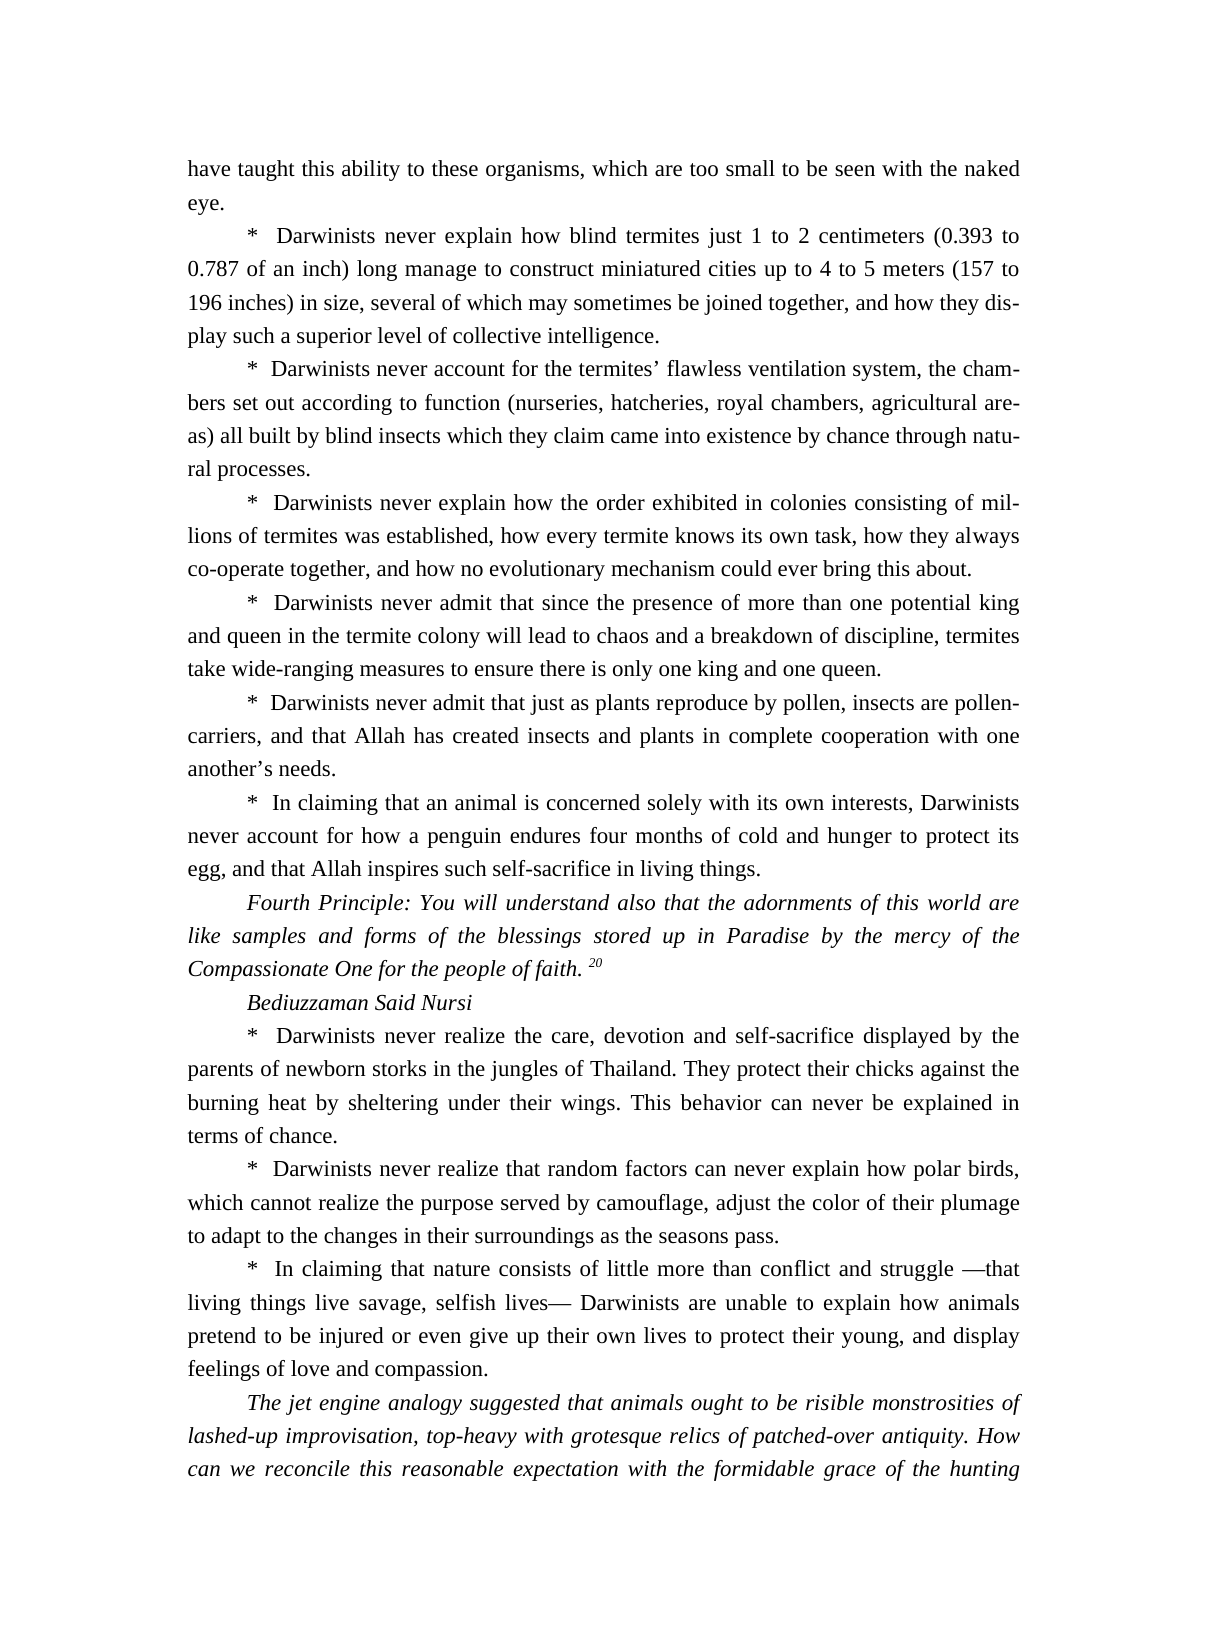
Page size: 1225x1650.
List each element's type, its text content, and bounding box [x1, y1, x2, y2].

text * Darwinists nev­er ex­plain how blind ter­mites just 1 to 2 cen­ti­me­ters (0.393 to 0.787 of an inch) long man­age to con­struct min­i­a­tured cit­ies up to 4 to 5 me­ters (157 to 196 inch­es) in size, sev­er­al of which may some­times be joined to­geth­er, and how they dis­play such a su­pe­ri­or lev­el of col­lect­ive in­tel­li­gence. [187, 217, 1020, 350]
text * In claim­ing that an an­i­mal is con­cerned sole­ly with its own in­ter­ests, Darwinists nev­er ac­count for how a pen­guin en­dures four months of cold and hun­ger to pro­tect its egg, and that Allah in­spires such self-sac­ri­fice in liv­ing things. [187, 783, 1020, 883]
text * In claim­ing that na­ture con­sists of lit­tle more than con­flict and strug­gle —that liv­ing things live sav­age, self­ish lives— Darwinists are un­a­ble to ex­plain how an­i­mals pre­tend to be in­jured or even give up their own lives to pro­tect their young, and dis­play feel­ings of love and com­pas­sion. [187, 1250, 1020, 1383]
text * Darwinists nev­er re­al­ize the care, de­vo­tion and self-sac­ri­fice dis­played by the par­ents of new­born storks in the jun­gles of Thailand. They pro­tect their chicks against the burn­ing heat by shel­ter­ing un­der their wings. This be­hav­ior can nev­er be ex­plained in terms of chance. [187, 1017, 1020, 1150]
text The jet en­gine anal­o­gy sug­gest­ed that an­i­mals ought to be ris­i­ble mon­stro­si­ties of lashed-up im­prov­i­sa­tion, top-heavy with gro­tesque rel­ics of patched-over an­tiq­ui­ty. How can we rec­on­cile this rea­son­a­ble ex­pec­ta­tion with the for­mi­da­ble grace of the hunt­ing [187, 1383, 1020, 1483]
text * Darwinists nev­er ac­count for the ter­mites’ flaw­less ven­ti­la­tion sys­tem, the cham­bers set out ac­cord­ing to func­tion (nurs­er­ies, hatch­er­ies, roy­al cham­bers, ag­ri­cul­tur­al ar­e­as) all built by blind in­sects which they claim came in­to ex­is­tence by chance through nat­u­ral proc­ess­es. [187, 350, 1020, 483]
text * Darwinists nev­er re­al­ize that ran­dom fac­tors can nev­er ex­plain how po­lar birds, which can­not re­al­ize the pur­pose served by cam­ou­flage, ad­just the col­or of their plum­age to adapt to the chan­ges in their sur­round­ings as the sea­sons pass. [187, 1150, 1020, 1250]
text Fourth Principle: You will un­der­stand al­so that the adorn­ments of this world are like sam­ples and forms of the bless­ings stored up in Paradise by the mer­cy of the Compassionate One for the peo­ple of faith. 20 [187, 883, 1020, 983]
text have taught this abil­i­ty to these or­gan­isms, which are too small to be seen with the na­ked eye. [187, 150, 1020, 217]
text * Darwinists nev­er ad­mit that just as plants re­pro­duce by pol­len, in­sects are pol­len-car­ri­ers, and that Allah has cre­at­ed in­sects and plants in com­plete co­op­er­a­tion with one an­ot­her’s needs. [187, 683, 1020, 783]
text * Darwinists nev­er ex­plain how the or­der ex­hib­it­ed in col­o­nies con­sist­ing of mil­lions of ter­mites was es­tab­lished, how ev­ery ter­mite knows its own task, how they al­ways co-op­er­ate to­geth­er, and how no ev­o­lu­tion­a­ry mech­a­nism could ev­er bring this about. [187, 483, 1020, 583]
text * Darwinists nev­er ad­mit that since the pres­ence of more than one po­ten­tial king and queen in the ter­mite col­o­ny will lead to cha­os and a break­down of dis­ci­pline, ter­mites take wide-ran­ging meas­ures to en­sure there is on­ly one king and one queen. [187, 583, 1020, 683]
text Be­di­uz­za­man Sa­id Nur­si [187, 983, 1020, 1017]
